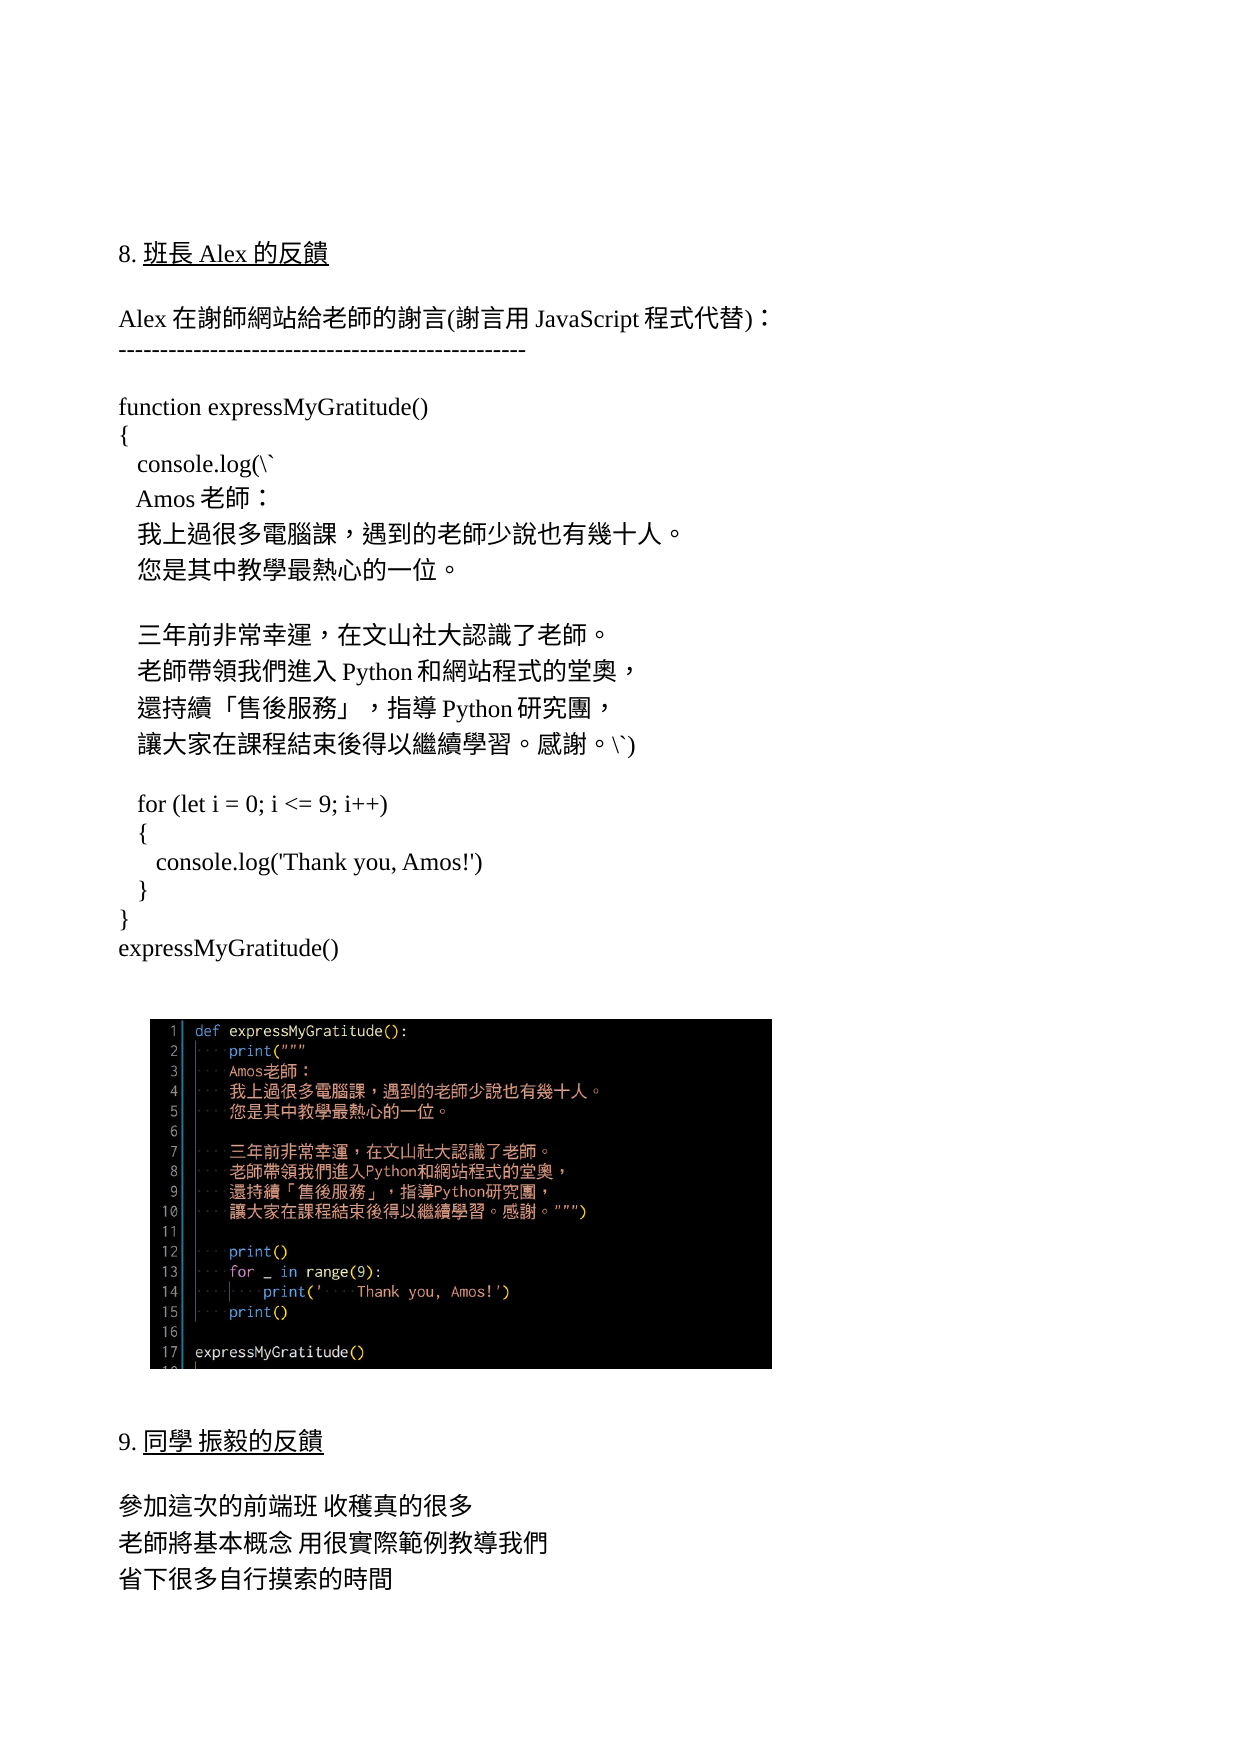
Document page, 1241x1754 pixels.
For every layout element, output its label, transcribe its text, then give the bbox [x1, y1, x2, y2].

picture [150, 1019, 772, 1369]
text 9. 同學 振毅的反饋 參加這次的前端班 收穫真的很多 老師將基本概念 用很實際範例教導我們 省下很多自行摸索的時間 [118, 1422, 1122, 1624]
text Alex在謝師網站給老師的謝言(謝言用JavaScript程式代替)： ------------------------------------------------- function expressMyGratitude() { console.log(\` Amos老師： 我上過很多電腦課，遇到的老師少說也有幾十人。 您是其中教學最熱心的一位。 三年前非常幸運，在文山社大認識了老師。 老師帶領我們進入Python和網站程式的堂奧， 還持續「售後服務」，指導Python研究團， 讓大家在課程結束後得以繼續學習。感謝。\`) for (let i = 0; i <= 9; i++) { console.log('Thank you, Amos!') } } expressMyGratitude() [118, 298, 1122, 962]
text 8. 班長 Alex 的反饋 [118, 233, 1122, 269]
